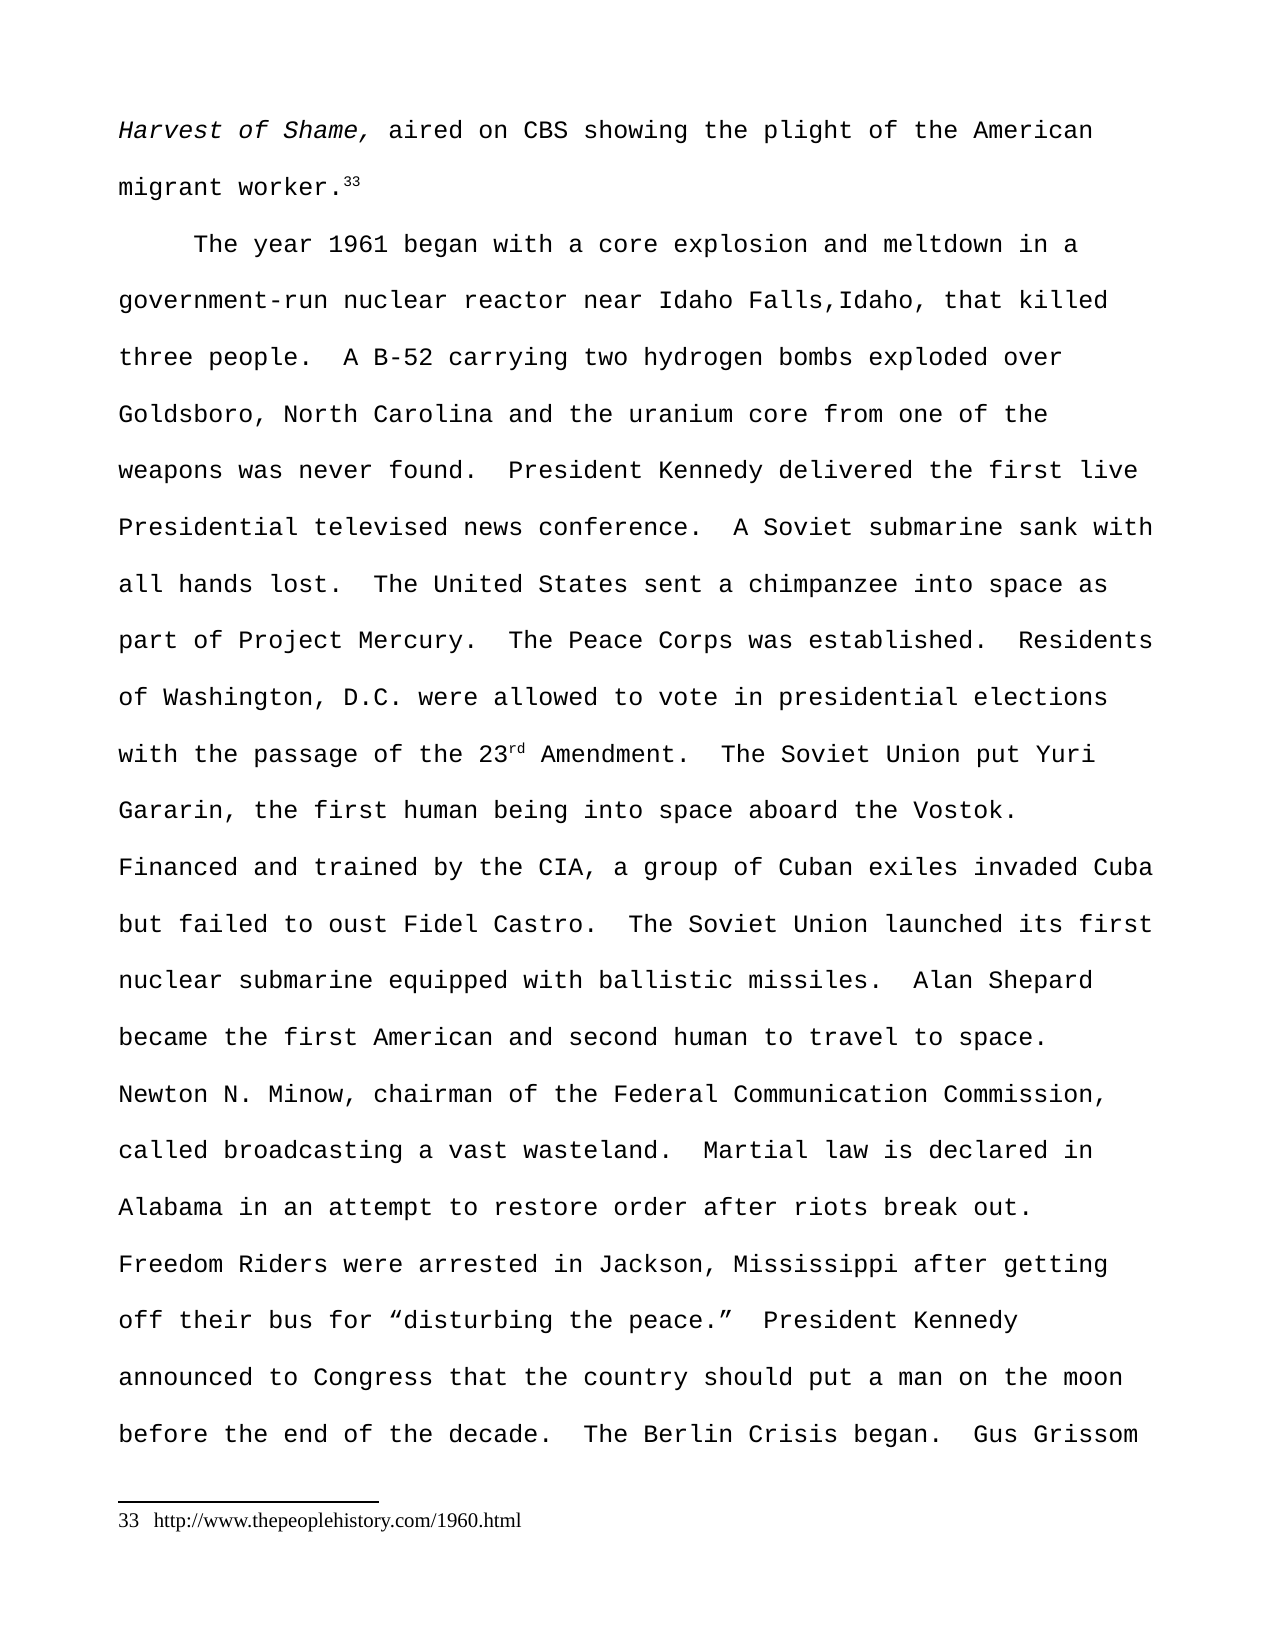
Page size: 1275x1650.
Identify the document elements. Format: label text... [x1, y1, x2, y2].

text The year 1961 began with a core explosion and meltdown in a government-run nuclear reactor near Idaho Falls,Idaho, that killed three people. A B-52 carrying two hydrogen bombs exploded over Goldsboro, North Carolina and the uranium core from one of the weapons was never found. President Kennedy delivered the first live Presidential televised news conference. A Soviet submarine sank with all hands lost. The United States sent a chimpanzee into space as part of Project Mercury. The Peace Corps was established. Residents of Washington, D.C. were allowed to vote in presidential elections with the passage of the 23rd Amendment. The Soviet Union put Yuri Gararin, the first human being into space aboard the Vostok. Financed and trained by the CIA, a group of Cuban exiles invaded Cuba but failed to oust Fidel Castro. The Soviet Union launched its first nuclear submarine equipped with ballistic missiles. Alan Shepard became the first American and second human to travel to space. Newton N. Minow, chairman of the Federal Communication Commission, called broadcasting a vast wasteland. Martial law is declared in Alabama in an attempt to restore order after riots break out. Freedom Riders were arrested in Jackson, Mississippi after getting off their bus for “disturbing the peace.” President Kennedy announced to Congress that the country should put a man on the moon before the end of the decade. The Berlin Crisis began. Gus Grissom [118, 231, 1157, 1450]
text Harvest of Shame, aired on CBS showing the plight of the American migrant worker. [118, 118, 1157, 203]
text http://www.thepeoplehistory.com/1960.html [118, 1508, 1157, 1532]
